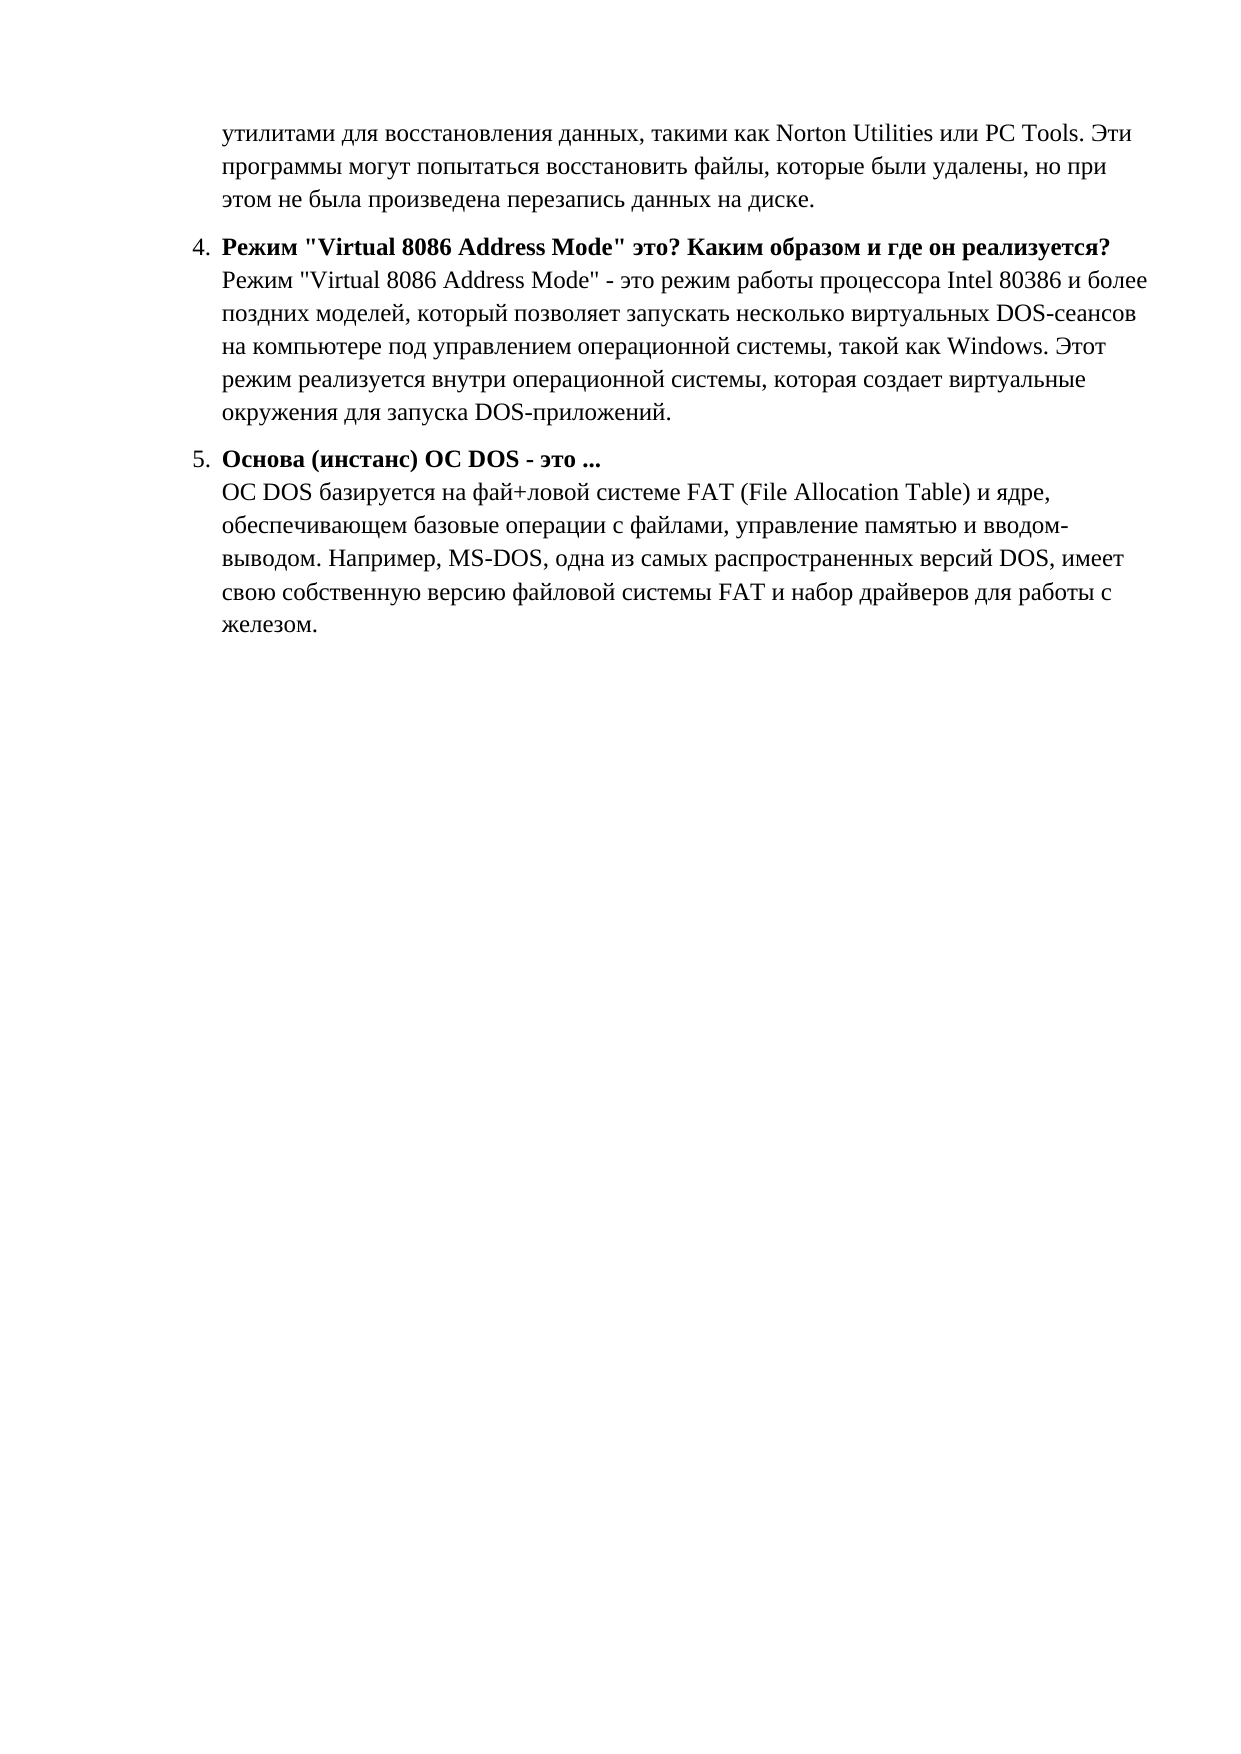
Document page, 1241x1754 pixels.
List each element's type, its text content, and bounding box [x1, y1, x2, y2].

list Основа (инстанс) ОС DOS - это ... ОС DOS базируется на фай+ловой системе FAT (File Allocation Table) и ядре, обеспечивающем базовые операции с файлами, управление памятью и вводом-выводом. Например, MS-DOS, одна из самых распространенных версий DOS, имеет свою собственную версию файловой системы FAT и набор драйверов для работы с железом. [192, 444, 1152, 638]
list утилитами для восстановления данных, такими как Norton Utilities или PC Tools. Эти программы могут попытаться восстановить файлы, которые были удалены, но при этом не была произведена перезапись данных на диске. [192, 118, 1152, 213]
list Режим "Virtual 8086 Address Mode" это? Каким образом и где он реализуется? Режим "Virtual 8086 Address Mode" - это режим работы процессора Intel 80386 и более поздних моделей, который позволяет запускать несколько виртуальных DOS-сеансов на компьютере под управлением операционной системы, такой как Windows. Этот режим реализуется внутри операционной системы, которая создает виртуальные окружения для запуска DOS-приложений. [192, 232, 1152, 426]
